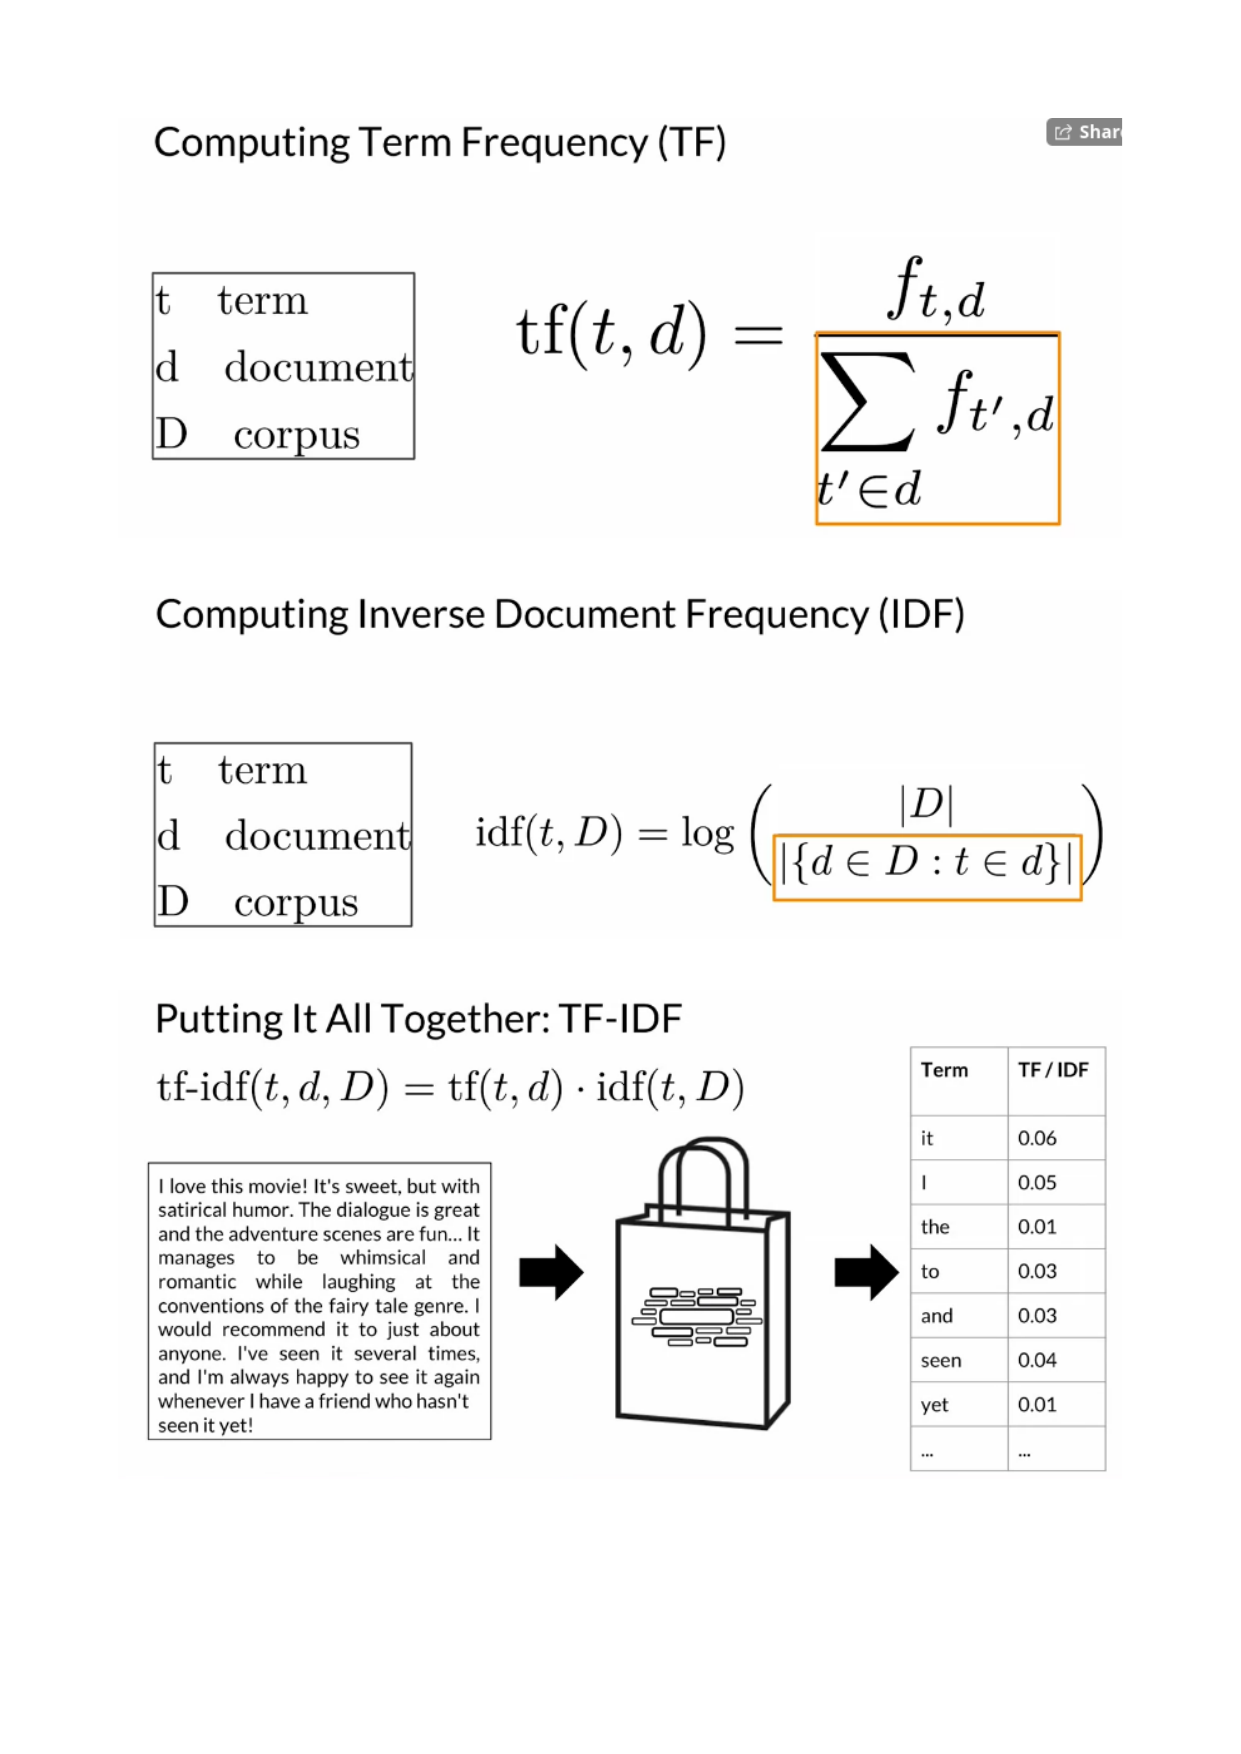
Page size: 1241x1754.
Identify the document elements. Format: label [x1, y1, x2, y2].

picture [118, 990, 1123, 1479]
picture [118, 590, 1123, 939]
picture [118, 118, 1123, 538]
